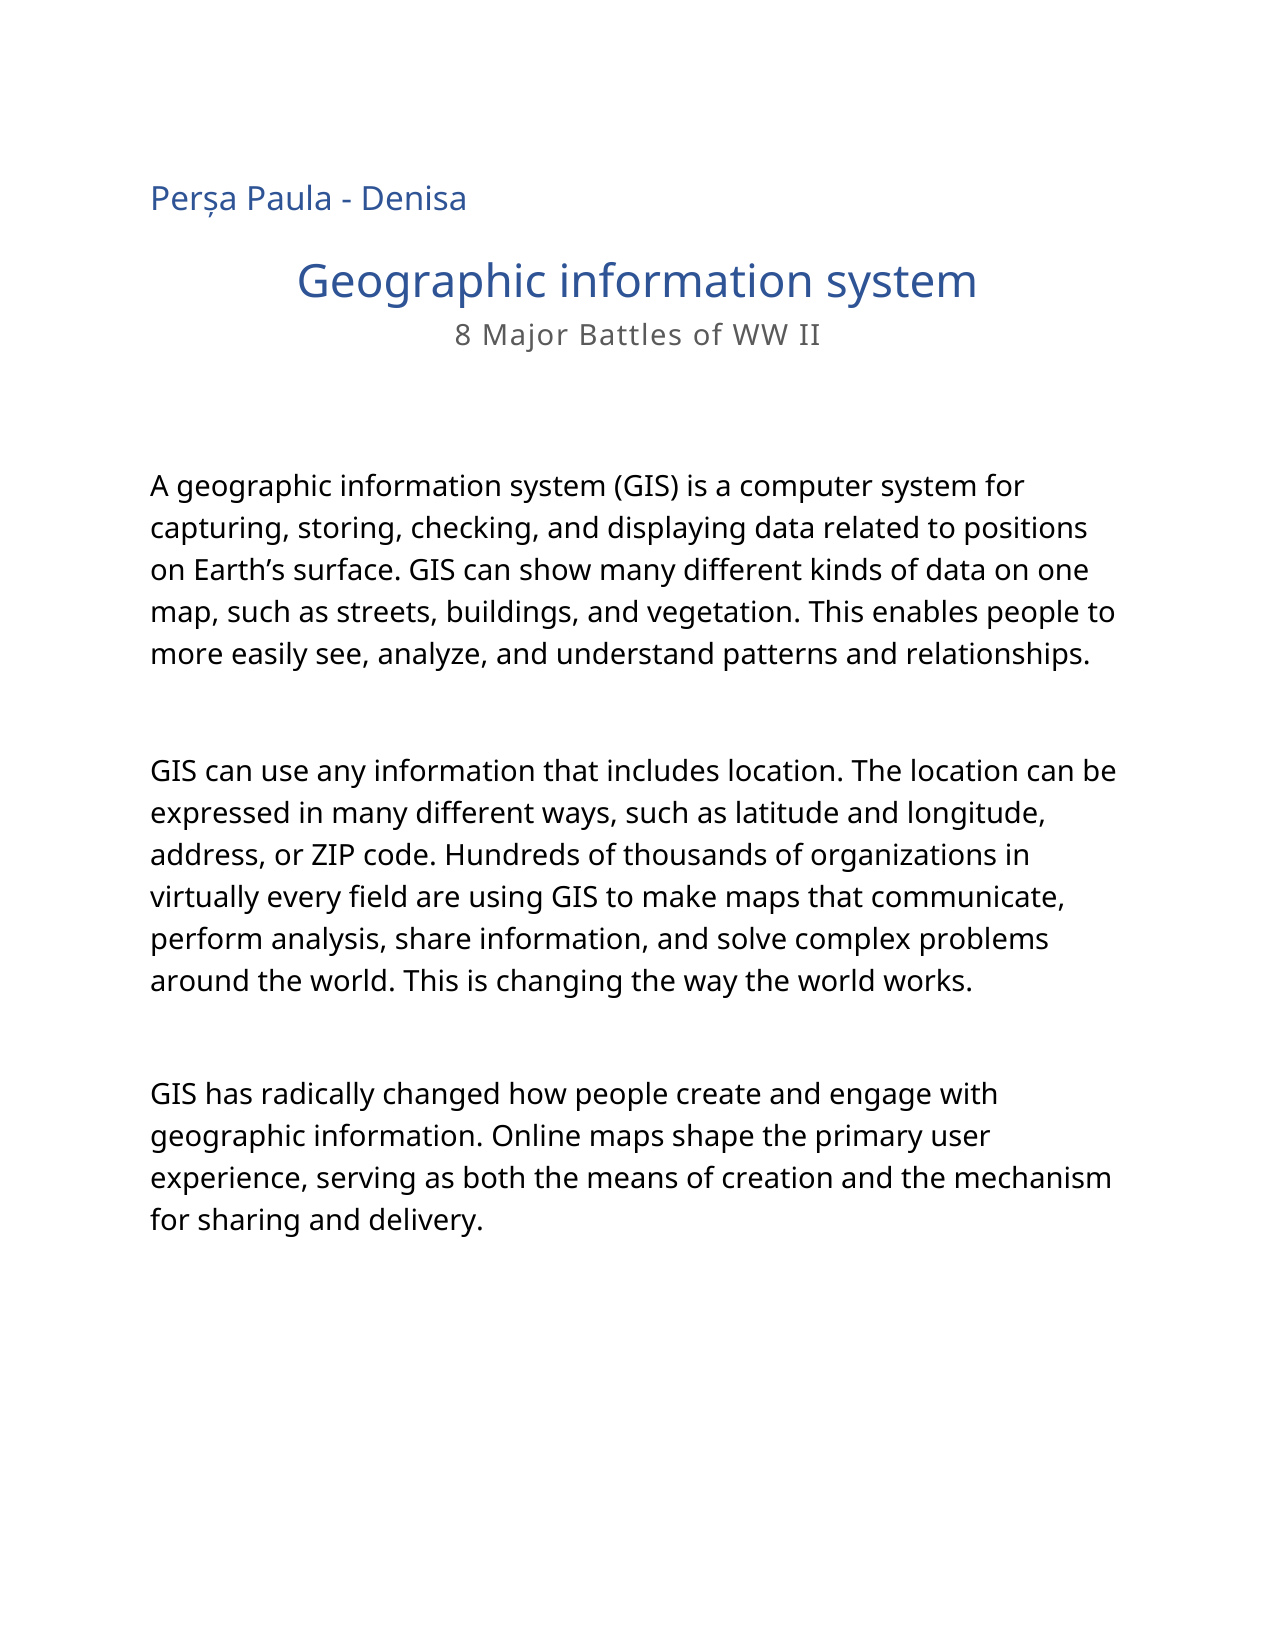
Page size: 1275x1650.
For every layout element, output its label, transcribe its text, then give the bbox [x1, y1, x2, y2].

text GIS can use any information that includes location. The location can be expressed in many different ways, such as latitude and longitude, address, or ZIP code. Hundreds of thousands of organizations in virtually every field are using GIS to make maps that communicate, perform analysis, share information, and solve complex problems around the world. This is changing the way the world works. [150, 751, 1125, 1000]
text GIS has radically changed how people create and engage with geographic information. Online maps shape the primary user experience, serving as both the means of creation and the mechanism for sharing and delivery. [150, 1074, 1125, 1239]
text A geographic information system (GIS) is a computer system for capturing, storing, checking, and displaying data related to positions on Earth’s surface. GIS can show many different kinds of data on one map, such as streets, buildings, and vegetation. This enables people to more easily see, analyze, and understand patterns and relationships. [150, 466, 1125, 673]
subtitle Perșa Paula - Denisa [150, 175, 1125, 220]
subtitle 8 Major Battles of WW II [150, 314, 1125, 354]
subtitle Geographic information system [150, 248, 1125, 311]
